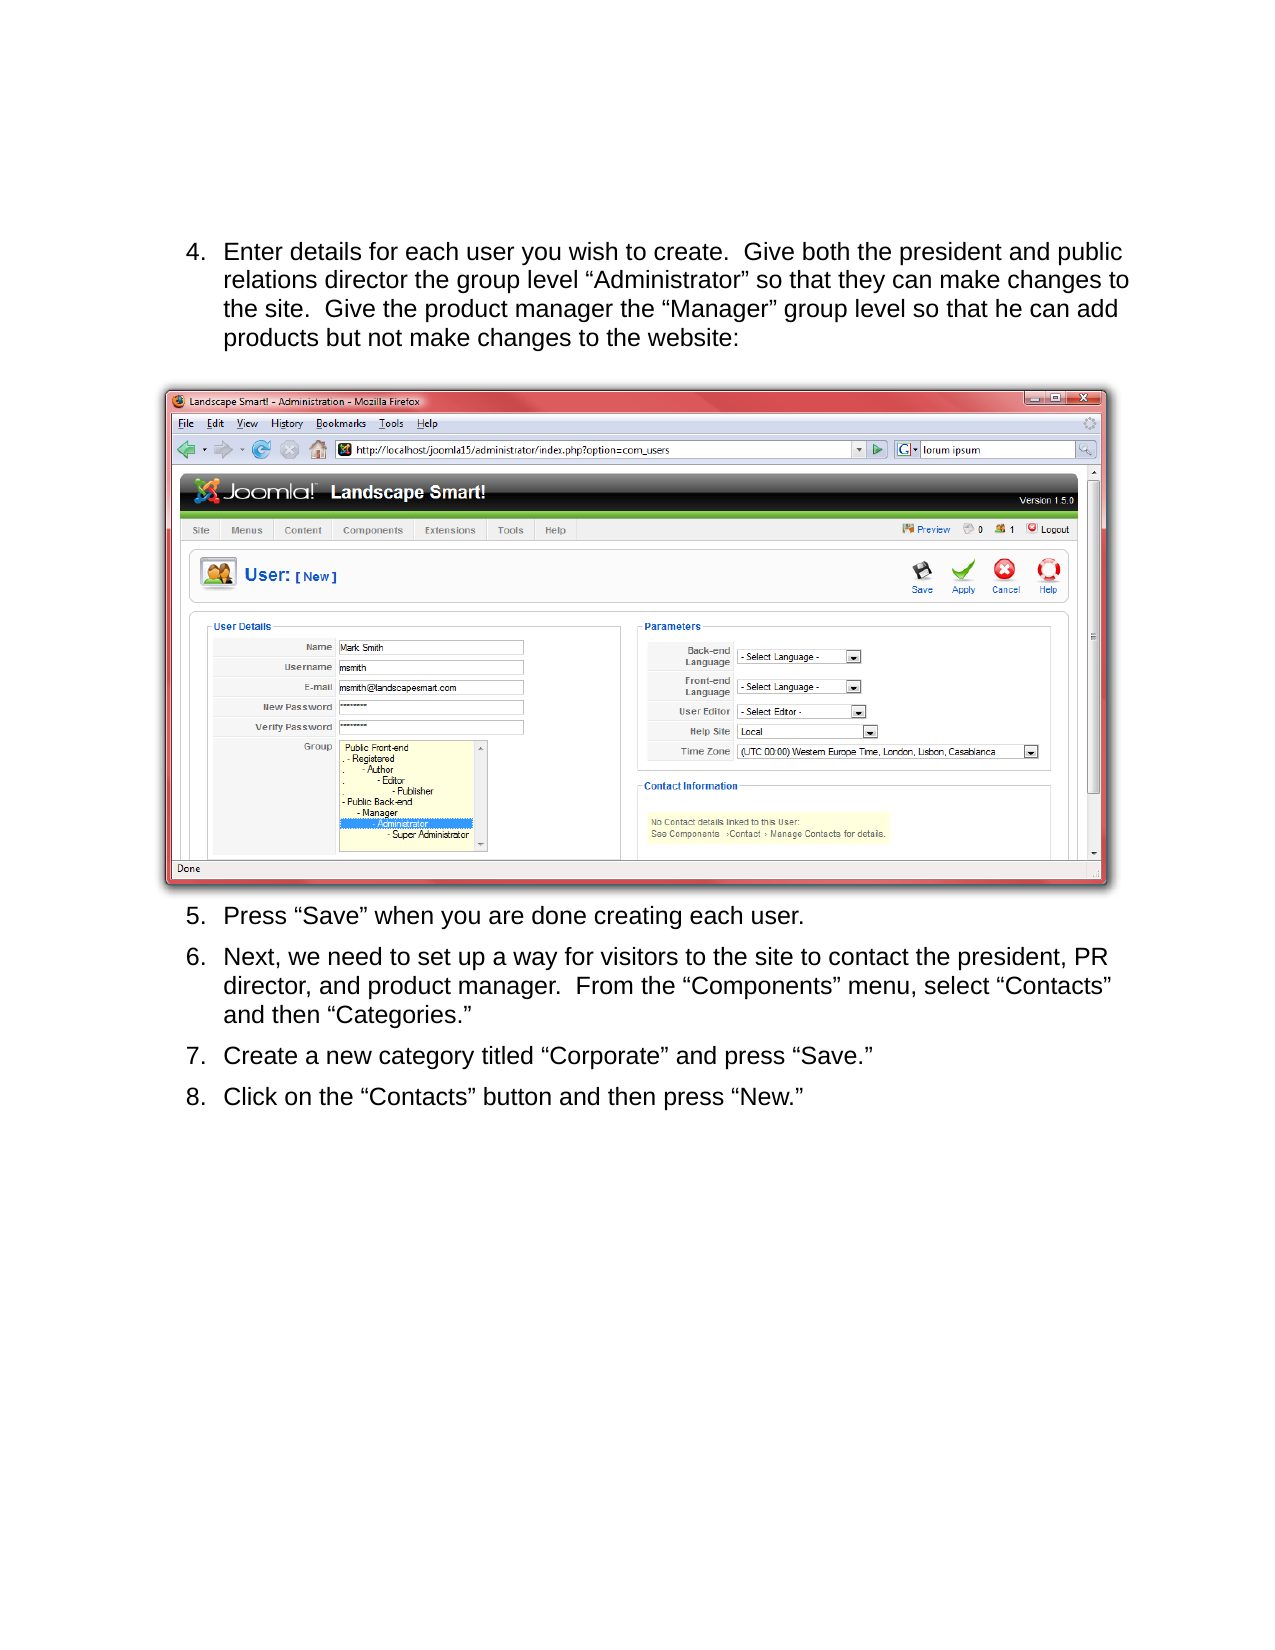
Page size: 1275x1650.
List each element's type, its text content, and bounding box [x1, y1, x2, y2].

list Enter details for each user you wish to create. Give both the president and public relations director the group level “Administrator” so that they can make changes to the site. Give the product manager the “Manager” group level so that he can add products but not make changes to the website: [186, 237, 1157, 352]
list Press “Save” when you are done creating each user. [186, 364, 1157, 930]
picture [153, 378, 1122, 900]
list Create a new category titled “Corporate” and press “Save.” [186, 1041, 1157, 1070]
list Click on the “Contacts” button and then press “New.” [186, 1082, 1157, 1111]
list Next, we need to set up a way for visitors to the site to contact the president, PR director, and product manager. From the “Components” menu, select “Contacts” and then “Categories.” [186, 942, 1157, 1028]
